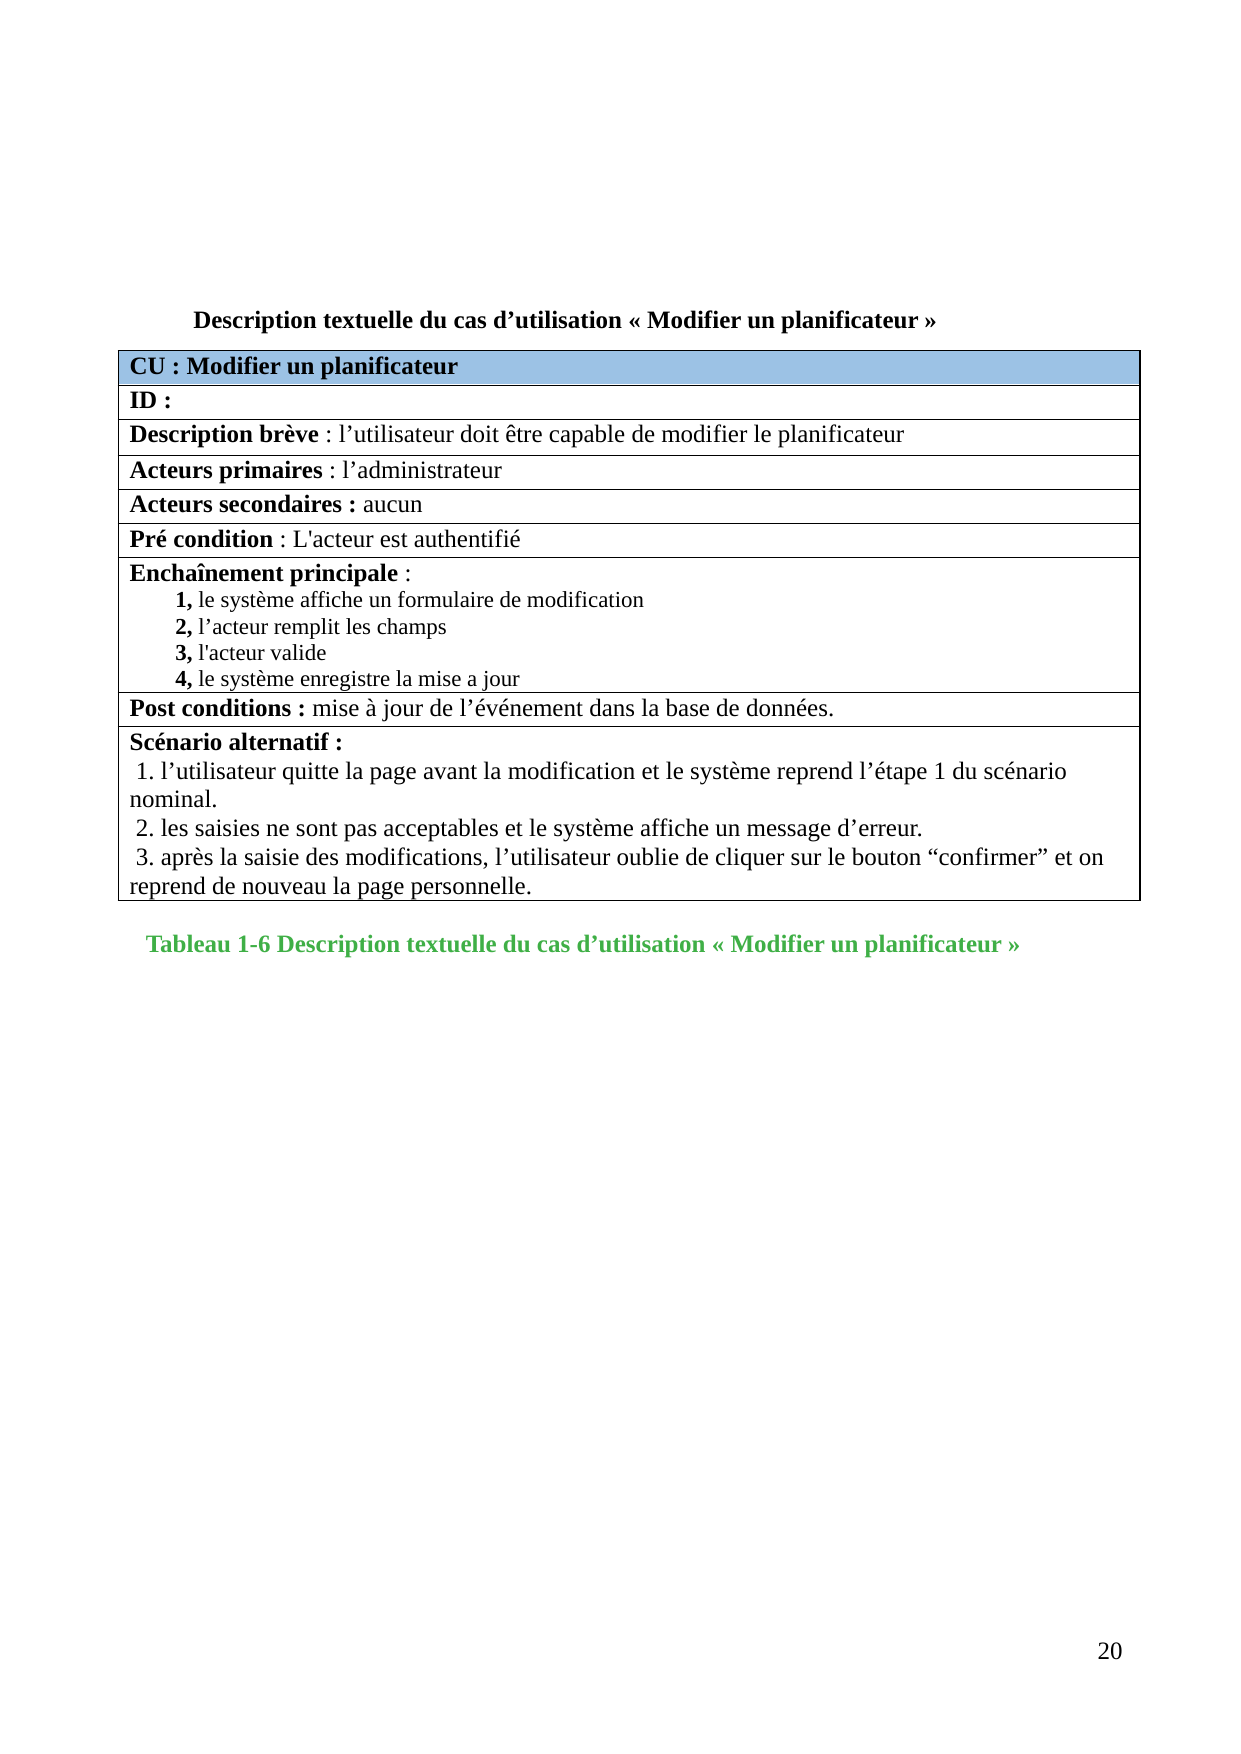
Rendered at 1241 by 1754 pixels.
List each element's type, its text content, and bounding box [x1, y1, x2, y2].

table_cell Pré condition : L'acteur est authentifié [119, 524, 1139, 557]
table_cell Post conditions : mise à jour de l’événement dans la base de données. [119, 693, 1139, 726]
table_cell Scénario alternatif : 1. l’utilisateur quitte la page avant la modification et le système reprend l’étape 1 du scénario nominal. 2. les saisies ne sont pas acceptables et le système affiche un message d’erreur. 3. après la saisie des modifications, l’utilisateur oublie de cliquer sur le bouton “confirmer” et on reprend de nouveau la page personnelle. [119, 727, 1139, 899]
list Description textuelle du cas d’utilisation « Modifier un planificateur » [193, 305, 1122, 334]
text Tableau 1-6 Description textuelle du cas d’utilisation « Modifier un planificateur » [88, 929, 1078, 958]
table_cell ID : [119, 386, 1139, 418]
table_cell Acteurs secondaires : aucun [119, 490, 1139, 523]
table_cell Enchaînement principale : 1, le système affiche un formulaire de modification 2, l’acteur remplit les champs 3, l'acteur valide 4, le système enregistre la mise a jour [119, 558, 1139, 692]
table_header CU : Modifier un planificateur [119, 351, 1139, 384]
table_cell Description brève : l’utilisateur doit être capable de modifier le planificateur [119, 420, 1139, 454]
table_cell Acteurs primaires : l’administrateur [119, 456, 1139, 488]
